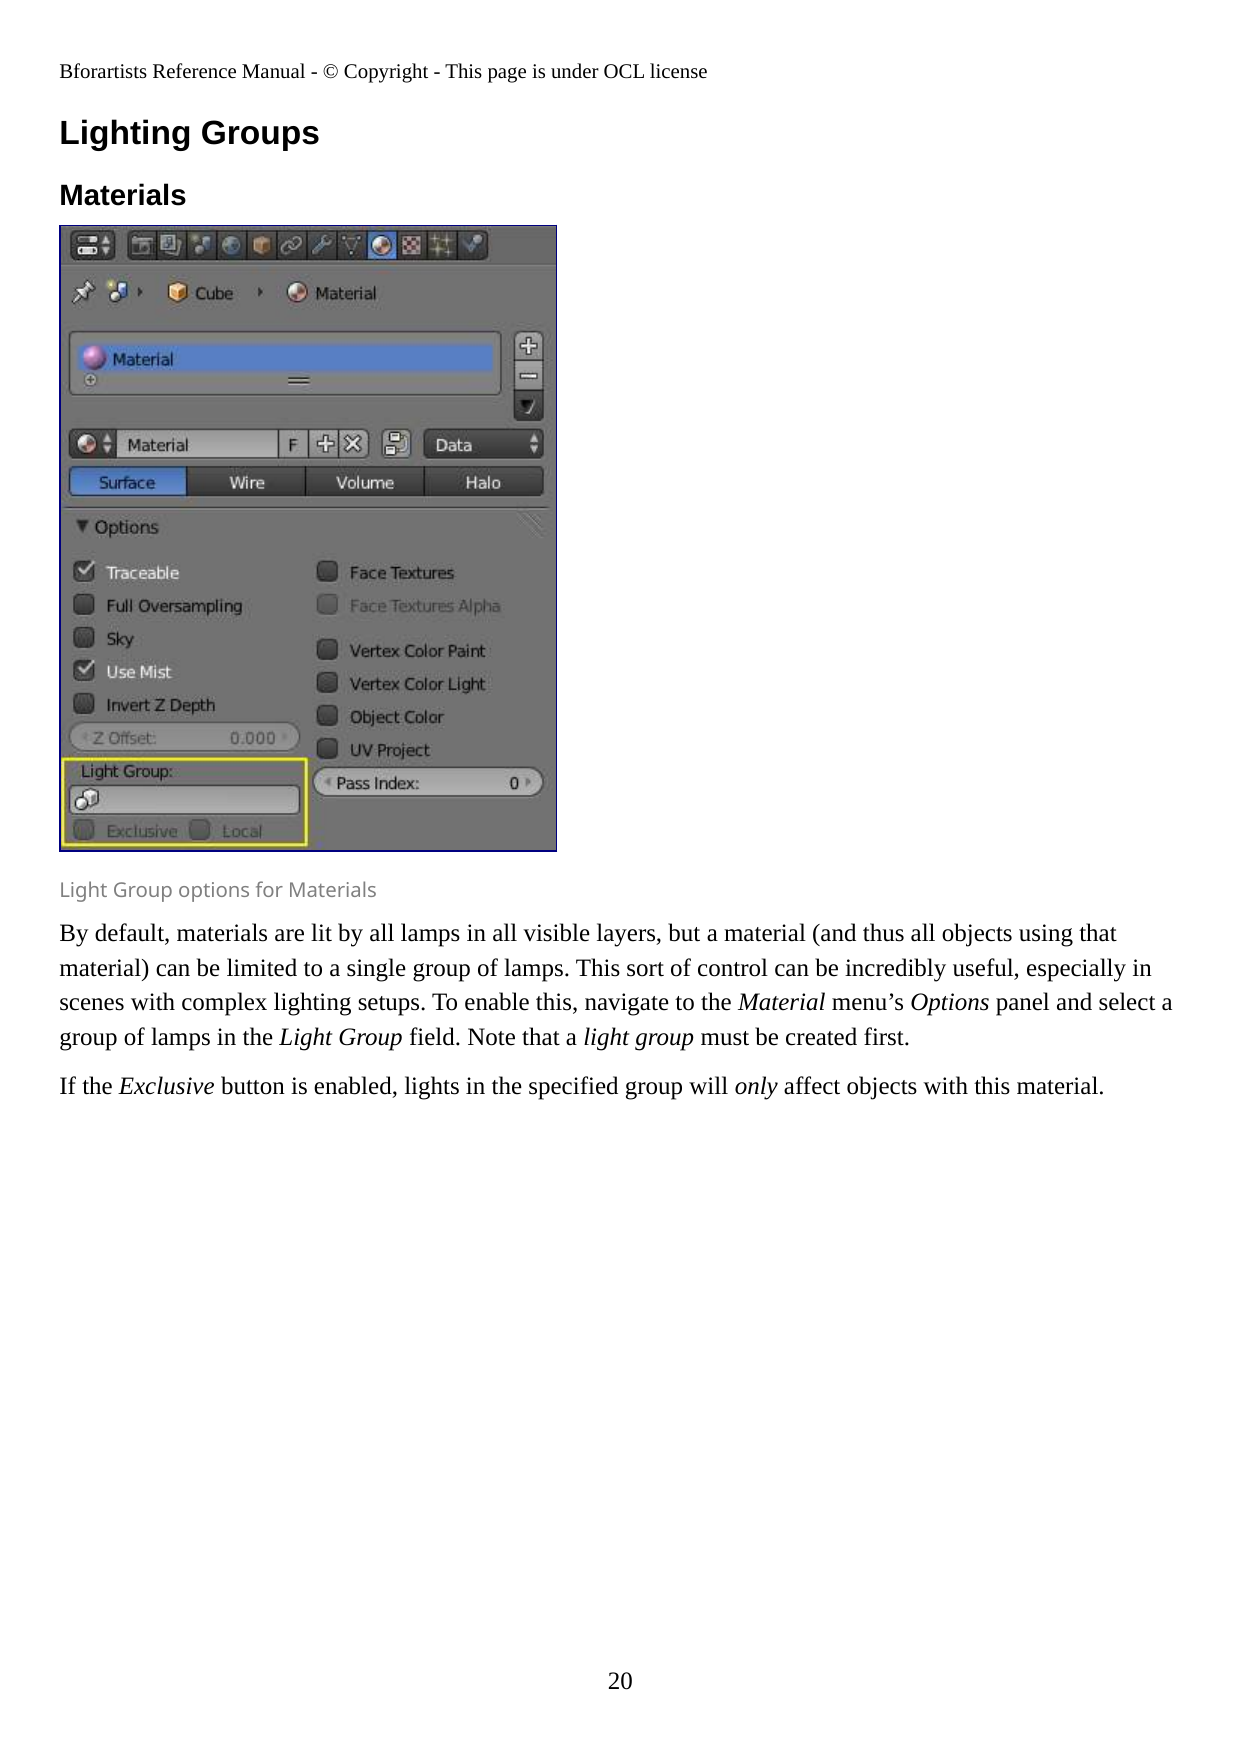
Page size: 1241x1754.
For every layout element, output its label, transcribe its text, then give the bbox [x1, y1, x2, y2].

subtitle Materials [59, 178, 1181, 212]
text By default, materials are lit by all lamps in all visible layers, but a material (and thus all objects using that material) can be limited to a single group of lamps. This sort of control can be incredibly useful, especially in scenes with complex lighting setups. To enable this, navigate to the Material menu’s Options panel and select a group of lamps in the Light Group field. Note that a light group must be created first. [59, 918, 1181, 1050]
picture [61, 226, 556, 850]
subtitle Lighting Groups [59, 113, 1181, 151]
text Light Group options for Materials [59, 872, 1181, 904]
text If the Exclusive button is enabled, lights in the specified group will only affect objects with this material. [59, 1071, 1181, 1099]
